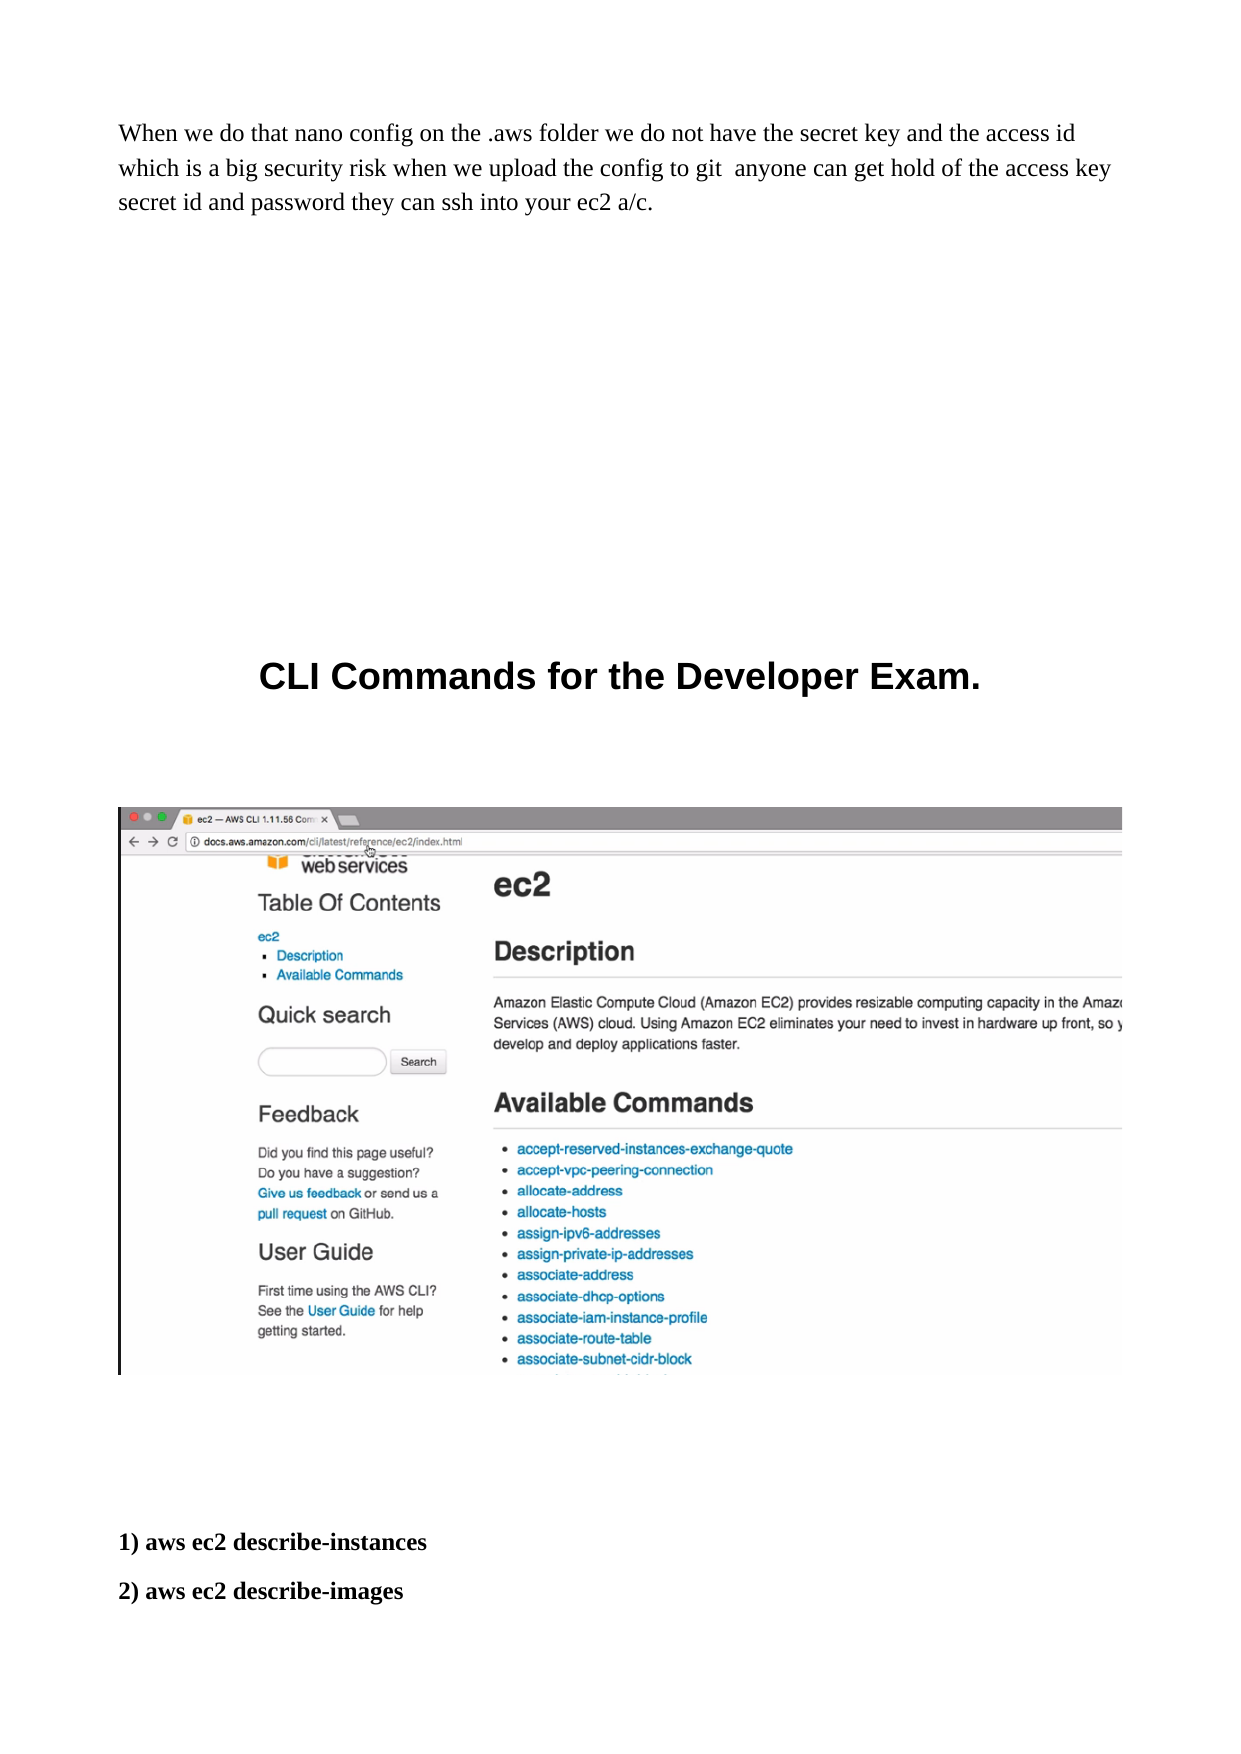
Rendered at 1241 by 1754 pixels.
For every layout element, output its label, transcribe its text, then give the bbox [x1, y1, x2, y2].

text 2) aws ec2 describe-images [118, 1576, 1122, 1605]
picture [118, 807, 1123, 1375]
text When we do that nano config on the .aws folder we do not have the secret key and the access id which is a big security risk when we upload the config to git anyone can get hold of the access key secret id and password they can ssh into your ec2 a/c. [118, 118, 1122, 216]
text 1) aws ec2 describe-instances [118, 1527, 1122, 1556]
subtitle CLI Commands for the Developer Exam. [118, 654, 1122, 697]
